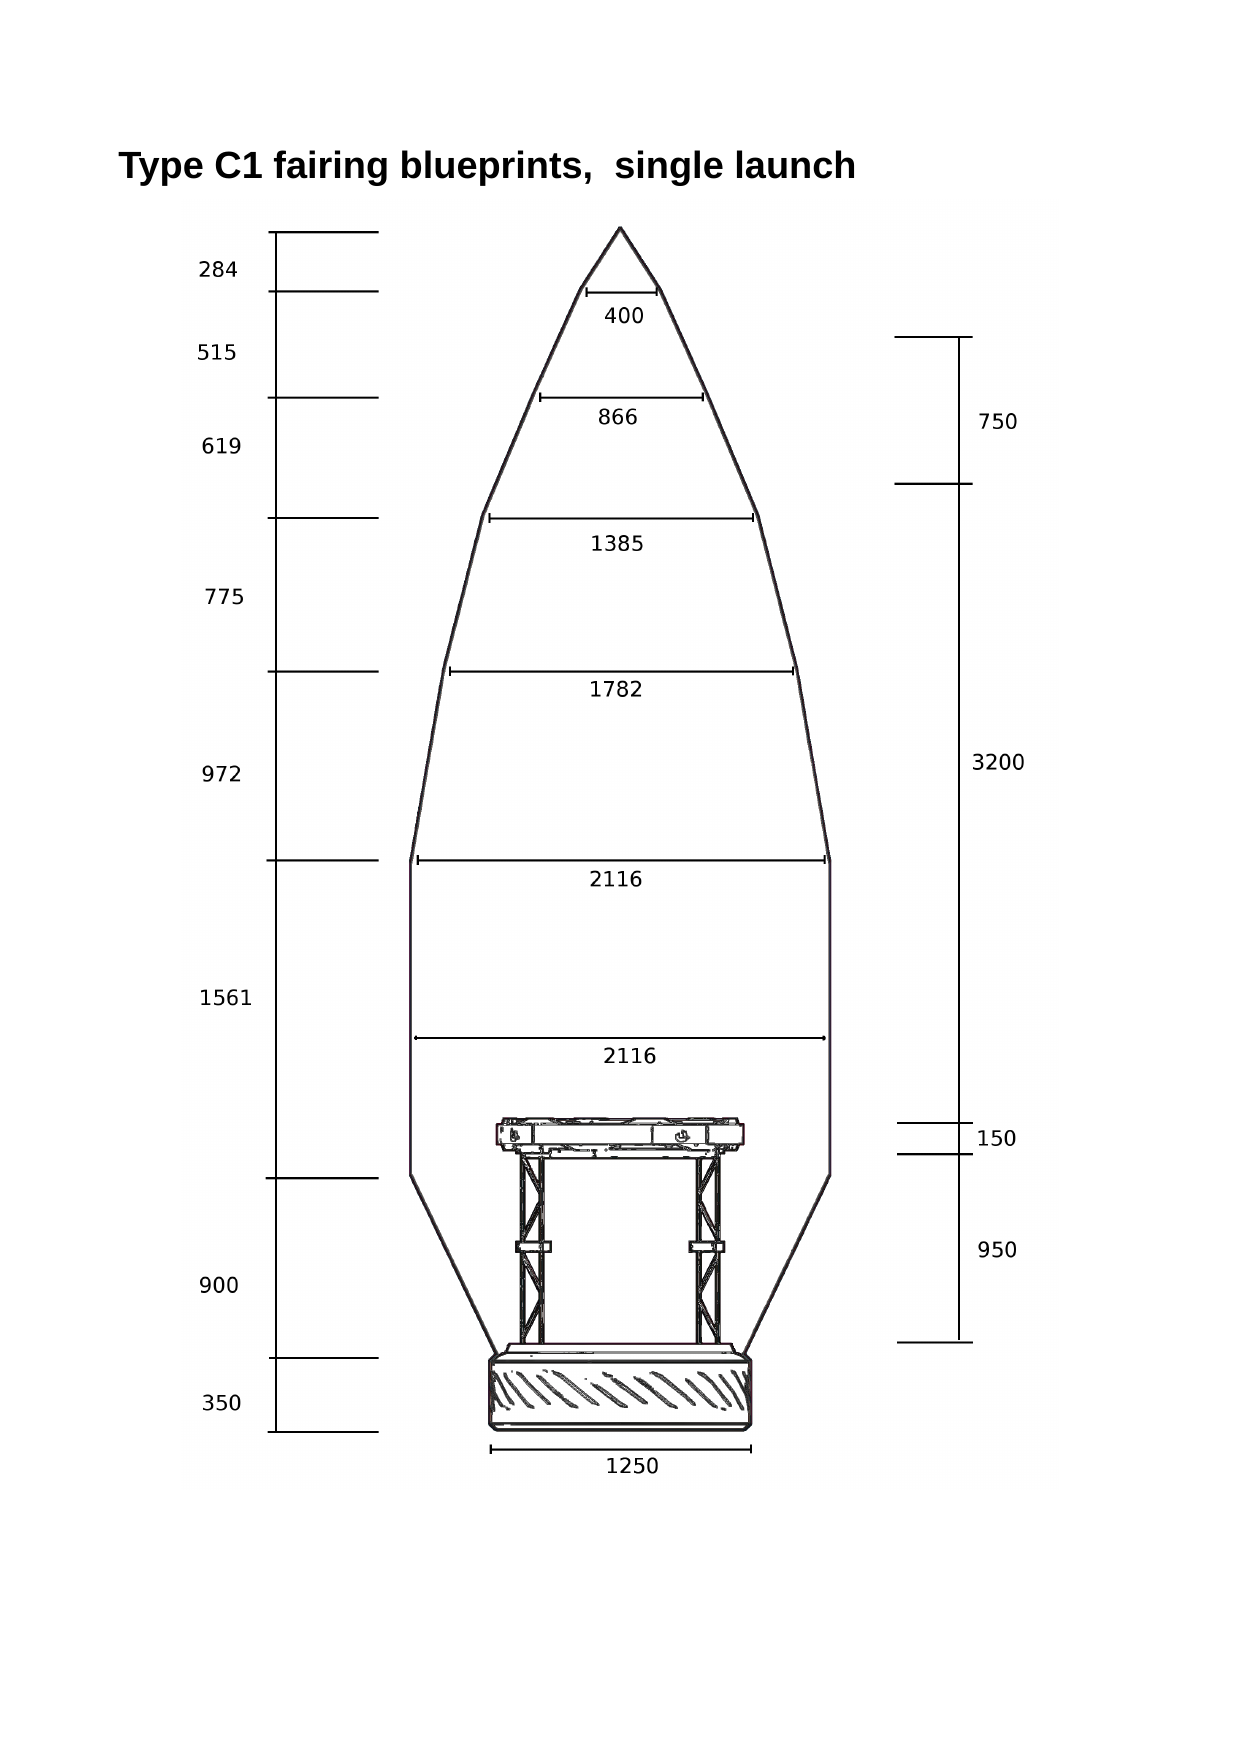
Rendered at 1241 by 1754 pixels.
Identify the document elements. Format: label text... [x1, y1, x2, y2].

picture [181, 1217, 1059, 1490]
subtitle Type C1 fairing blueprints, single launch [118, 143, 1122, 187]
